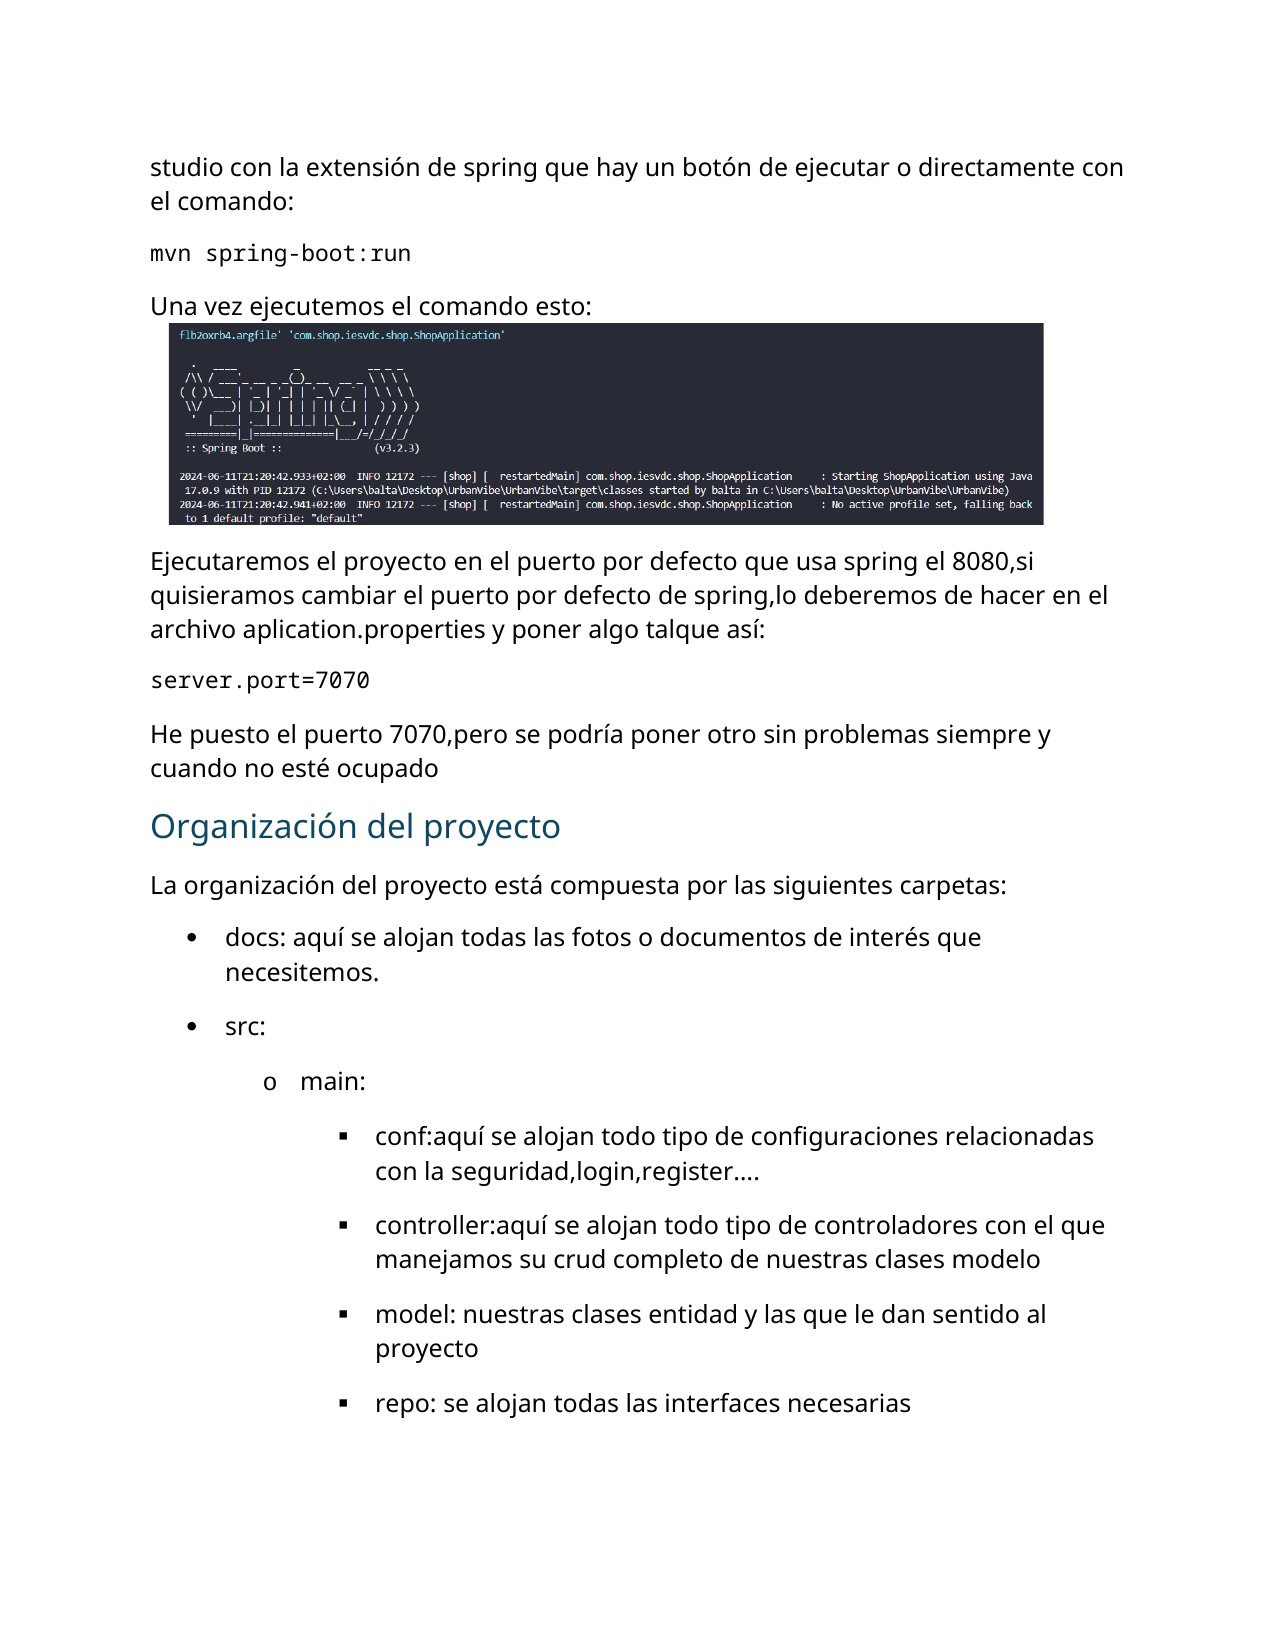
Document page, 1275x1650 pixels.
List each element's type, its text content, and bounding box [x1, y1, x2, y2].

list docs: aquí se alojan todas las fotos o documentos de interés que necesitemos. [187, 920, 1125, 988]
text He puesto el puerto 7070,pero se podría poner otro sin problemas siempre y cuando no esté ocupado [150, 716, 1125, 784]
text Ejecutaremos el proyecto en el puerto por defecto que usa spring el 8080,si quisieramos cambiar el puerto por defecto de spring,lo deberemos de hacer en el archivo aplication.properties y poner algo talque así: [150, 543, 1125, 645]
list src: [187, 1009, 1125, 1043]
list conf:aquí se alojan todo tipo de configuraciones relacionadas con la seguridad,login,register…. [337, 1119, 1125, 1187]
text studio con la extensión de spring que hay un botón de ejecutar o directamente con el comando: [150, 150, 1125, 218]
picture [168, 323, 1044, 525]
text Una vez ejecutemos el comando esto: [150, 289, 1125, 524]
list repo: se alojan todas las interfaces necesarias [337, 1386, 1125, 1420]
text mvn spring-boot:run [150, 237, 1125, 268]
subtitle Organización del proyecto [150, 803, 1125, 848]
list model: nuestras clases entidad y las que le dan sentido al proyecto [337, 1297, 1125, 1365]
text server.port=7070 [150, 664, 1125, 695]
list main: [262, 1064, 1125, 1098]
list controller:aquí se alojan todo tipo de controladores con el que manejamos su crud completo de nuestras clases modelo [337, 1208, 1125, 1276]
text La organización del proyecto está compuesta por las siguientes carpetas: [150, 867, 1125, 901]
